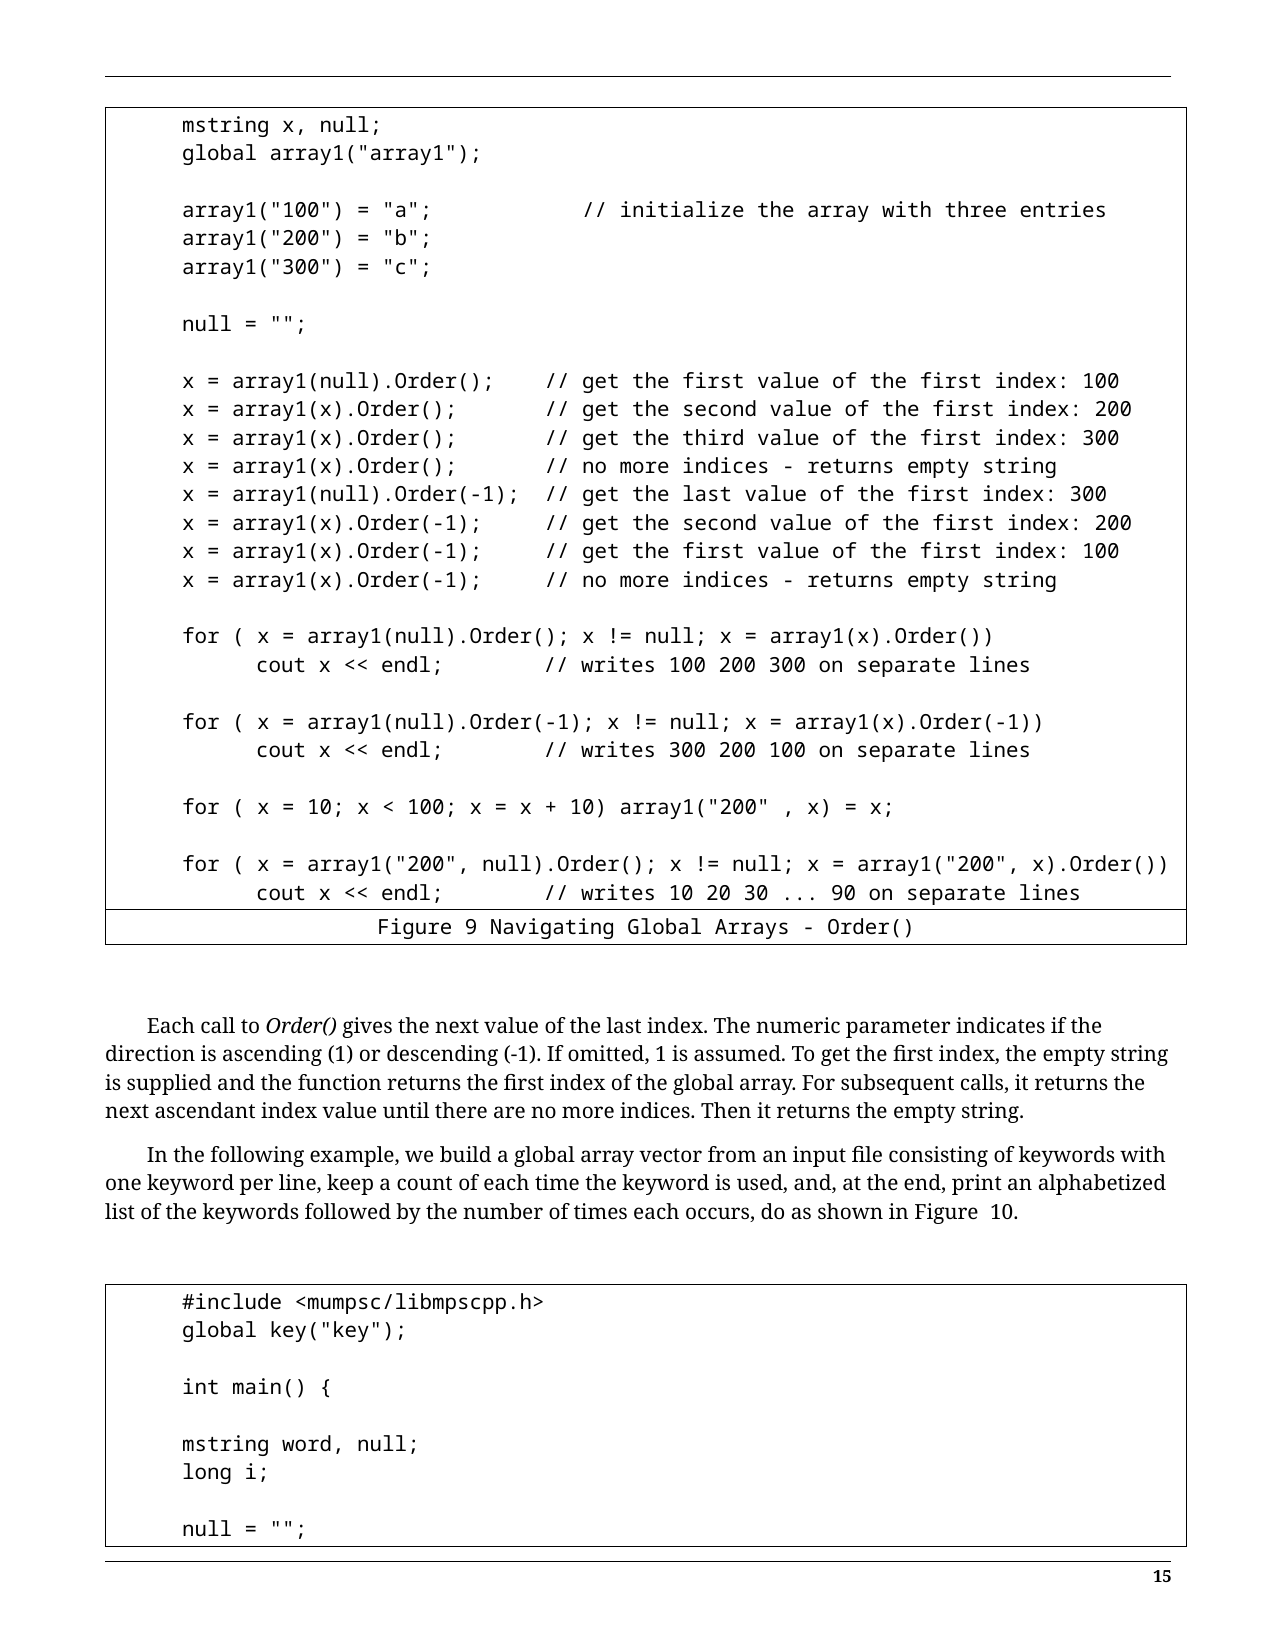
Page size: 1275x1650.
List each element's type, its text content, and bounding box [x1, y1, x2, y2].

text Each call to Order() gives the next value of the last index. The numeric parameter indicates if the direction is ascending (1) or descending (-1). If omitted, 1 is assumed. To get the first index, the empty string is supplied and the function returns the first index of the global array. For subsequent calls, it returns the next ascendant index value until there are no more indices. Then it returns the empty string. [105, 1011, 1186, 1125]
table_header mstring x, null; global array1("array1"); array1("100") = "a"; // initialize the array with three entries array1("200") = "b"; array1("300") = "c"; null = ""; x = array1(null).Order(); // get the first value of the first index: 100 x = array1(x).Order(); // get the second value of the first index: 200 x = array1(x).Order(); // get the third value of the first index: 300 x = array1(x).Order(); // no more indices - returns empty string x = array1(null).Order(-1); // get the last value of the first index: 300 x = array1(x).Order(-1); // get the second value of the first index: 200 x = array1(x).Order(-1); // get the first value of the first index: 100 x = array1(x).Order(-1); // no more indices - returns empty string for ( x = array1(null).Order(); x != null; x = array1(x).Order()) cout x << endl; // writes 100 200 300 on separate lines for ( x = array1(null).Order(-1); x != null; x = array1(x).Order(-1)) cout x << endl; // writes 300 200 100 on separate lines for ( x = 10; x < 100; x = x + 10) array1("200" , x) = x; for ( x = array1("200", null).Order(); x != null; x = array1("200", x).Order()) cout x << endl; // writes 10 20 30 ... 90 on separate lines [106, 108, 1186, 909]
table_header #include <mumpsc/libmpscpp.h> global key("key"); int main() { mstring word, null; long i; null = ""; [106, 1285, 1186, 1546]
table_cell Figure 9 Navigating Global Arrays - Order() [106, 910, 1186, 944]
text In the following example, we build a global array vector from an input file consisting of keywords with one keyword per line, keep a count of each time the keyword is used, and, at the end, print an alphabetized list of the keywords followed by the number of times each occurs, do as shown in Figure 10. [105, 1140, 1186, 1225]
